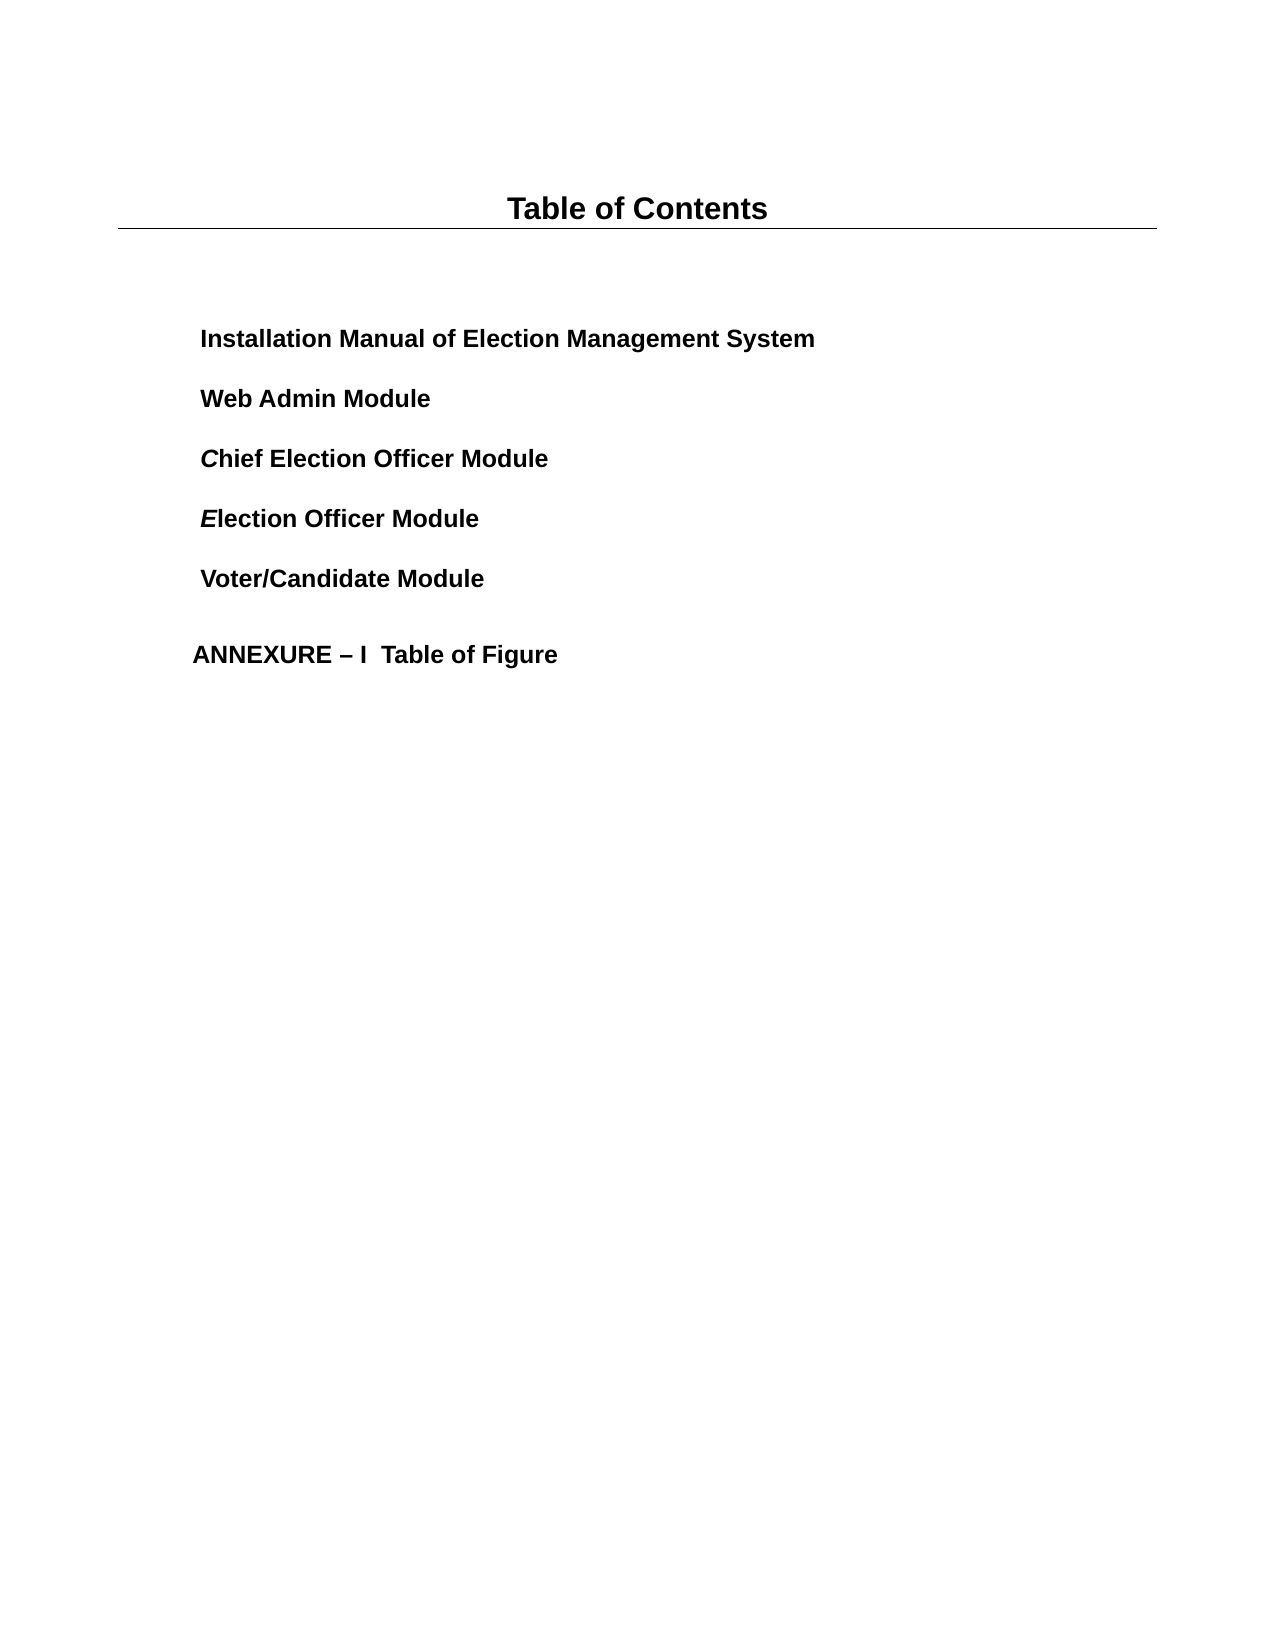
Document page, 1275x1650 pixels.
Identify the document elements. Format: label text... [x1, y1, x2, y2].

text ANNEXURE – I Table of Figure [118, 640, 1157, 669]
subtitle Voter/Candidate Module [118, 564, 1157, 592]
subtitle Election Officer Module [118, 504, 1157, 532]
subtitle Installation Manual of Election Management System [118, 324, 1157, 352]
text Table of Contents [118, 190, 1157, 228]
subtitle Chief Election Officer Module [118, 444, 1157, 472]
subtitle Web Admin Module [118, 384, 1157, 412]
